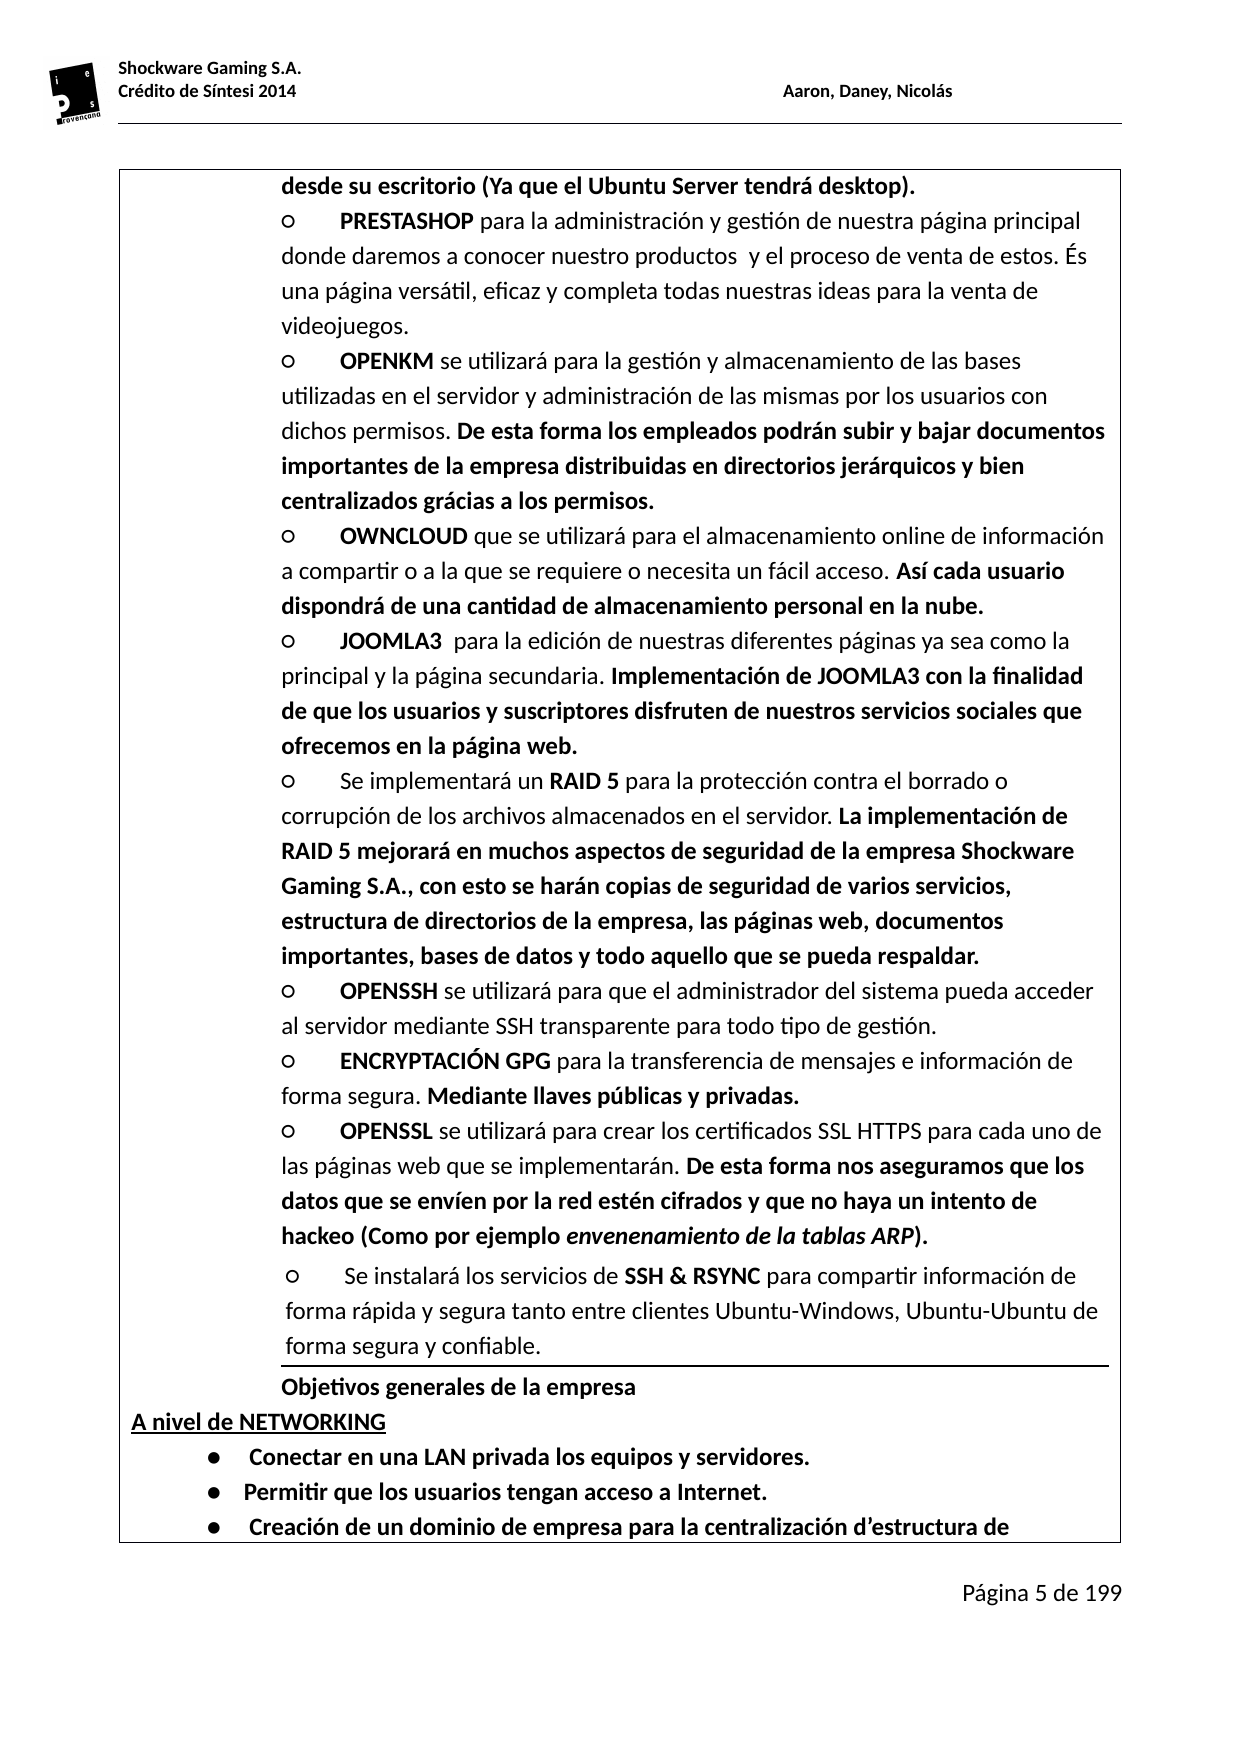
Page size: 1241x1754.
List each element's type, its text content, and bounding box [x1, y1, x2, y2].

table_cell desde su escritorio (Ya que el Ubuntu Server tendrá desktop). ○ PRESTASHOP para la administración y gestión de nuestra página principal donde daremos a conocer nuestro productos y el proceso de venta de estos. És una página versátil, eficaz y completa todas nuestras ideas para la venta de videojuegos. ○ OPENKM se utilizará para la gestión y almacenamiento de las bases utilizadas en el servidor y administración de las mismas por los usuarios con dichos permisos. De esta forma los empleados podrán subir y bajar documentos importantes de la empresa distribuidas en directorios jerárquicos y bien centralizados grácias a los permisos. ○ OWNCLOUD que se utilizará para el almacenamiento online de información a compartir o a la que se requiere o necesita un fácil acceso. Así cada usuario dispondrá de una cantidad de almacenamiento personal en la nube. ○ JOOMLA3 para la edición de nuestras diferentes páginas ya sea como la principal y la página secundaria. Implementación de JOOMLA3 con la finalidad de que los usuarios y suscriptores disfruten de nuestros servicios sociales que ofrecemos en la página web. ○ Se implementará un RAID 5 para la protección contra el borrado o corrupción de los archivos almacenados en el servidor. La implementación de RAID 5 mejorará en muchos aspectos de seguridad de la empresa Shockware Gaming S.A., con esto se harán copias de seguridad de varios servicios, estructura de directorios de la empresa, las páginas web, documentos importantes, bases de datos y todo aquello que se pueda respaldar. ○ OPENSSH se utilizará para que el administrador del sistema pueda acceder al servidor mediante SSH transparente para todo tipo de gestión. ○ ENCRYPTACIÓN GPG para la transferencia de mensajes e información de forma segura. Mediante llaves públicas y privadas. ○ OPENSSL se utilizará para crear los certificados SSL HTTPS para cada uno de las páginas web que se implementarán. De esta forma nos aseguramos que los datos que se envíen por la red estén cifrados y que no haya un intento de hackeo (Como por ejemplo envenenamiento de la tablas ARP). ○ Se instalará los servicios de SSH & RSYNC para compartir información de forma rápida y segura tanto entre clientes Ubuntu-Windows, Ubuntu-Ubuntu de forma segura y confiable. Objetivos generales de la empresa A nivel de NETWORKING ● Conectar en una LAN privada los equipos y servidores. ● Permitir que los usuarios tengan acceso a Internet. ● Creación de un dominio de empresa para la centralización d’estructura de [120, 170, 1120, 1542]
picture [43, 56, 110, 130]
